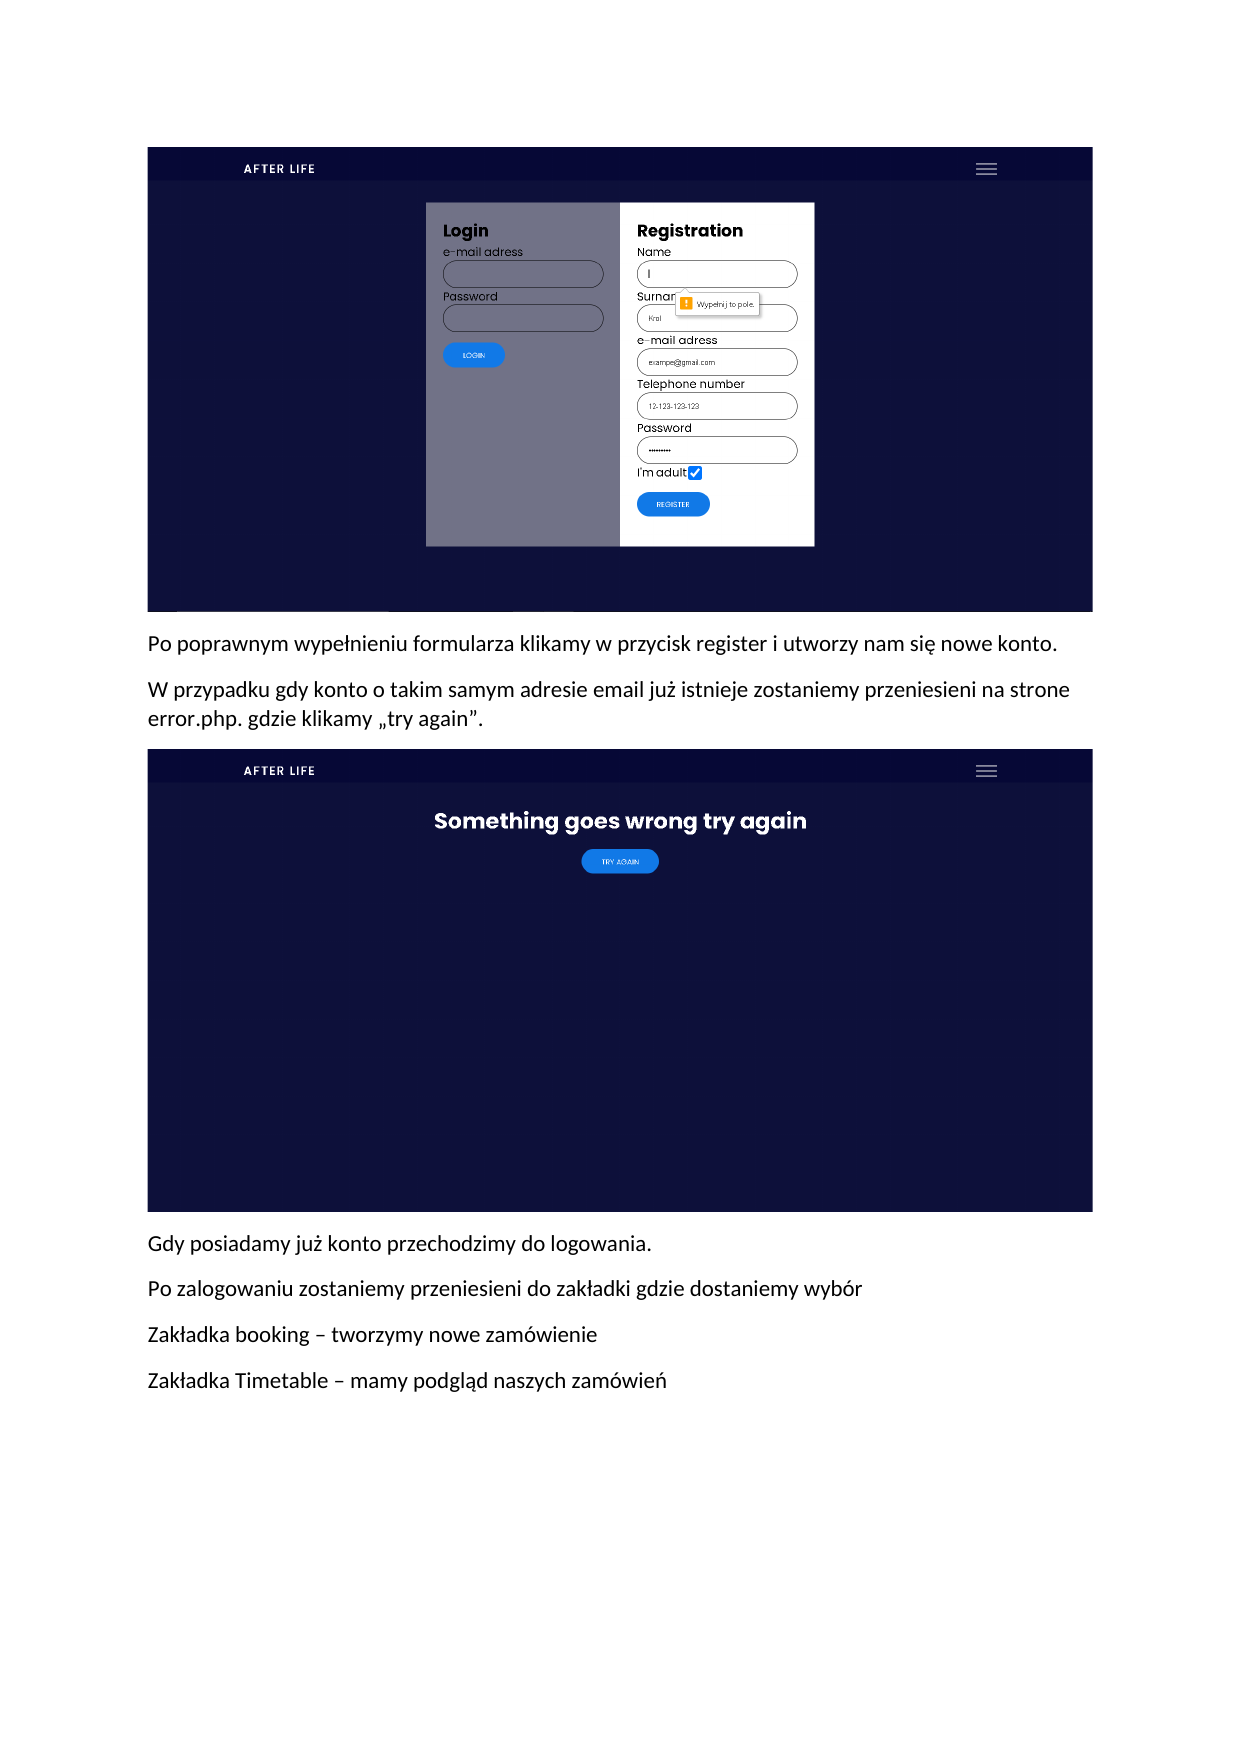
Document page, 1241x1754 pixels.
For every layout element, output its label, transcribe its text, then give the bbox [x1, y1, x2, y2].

text Gdy posiadamy już konto przechodzimy do logowania. [148, 1229, 1093, 1257]
text W przypadku gdy konto o takim samym adresie email już istnieje zostaniemy przeniesieni na strone error.php. gdzie klikamy „try again”. [148, 675, 1093, 732]
text Zakładka Timetable – mamy podgląd naszych zamówień [148, 1366, 1093, 1394]
text Po poprawnym wypełnieniu formularza klikamy w przycisk register i utworzy nam się nowe konto. [148, 629, 1093, 657]
text Zakładka booking – tworzymy nowe zamówienie [148, 1320, 1093, 1348]
text Po zalogowaniu zostaniemy przeniesieni do zakładki gdzie dostaniemy wybór [148, 1274, 1093, 1303]
